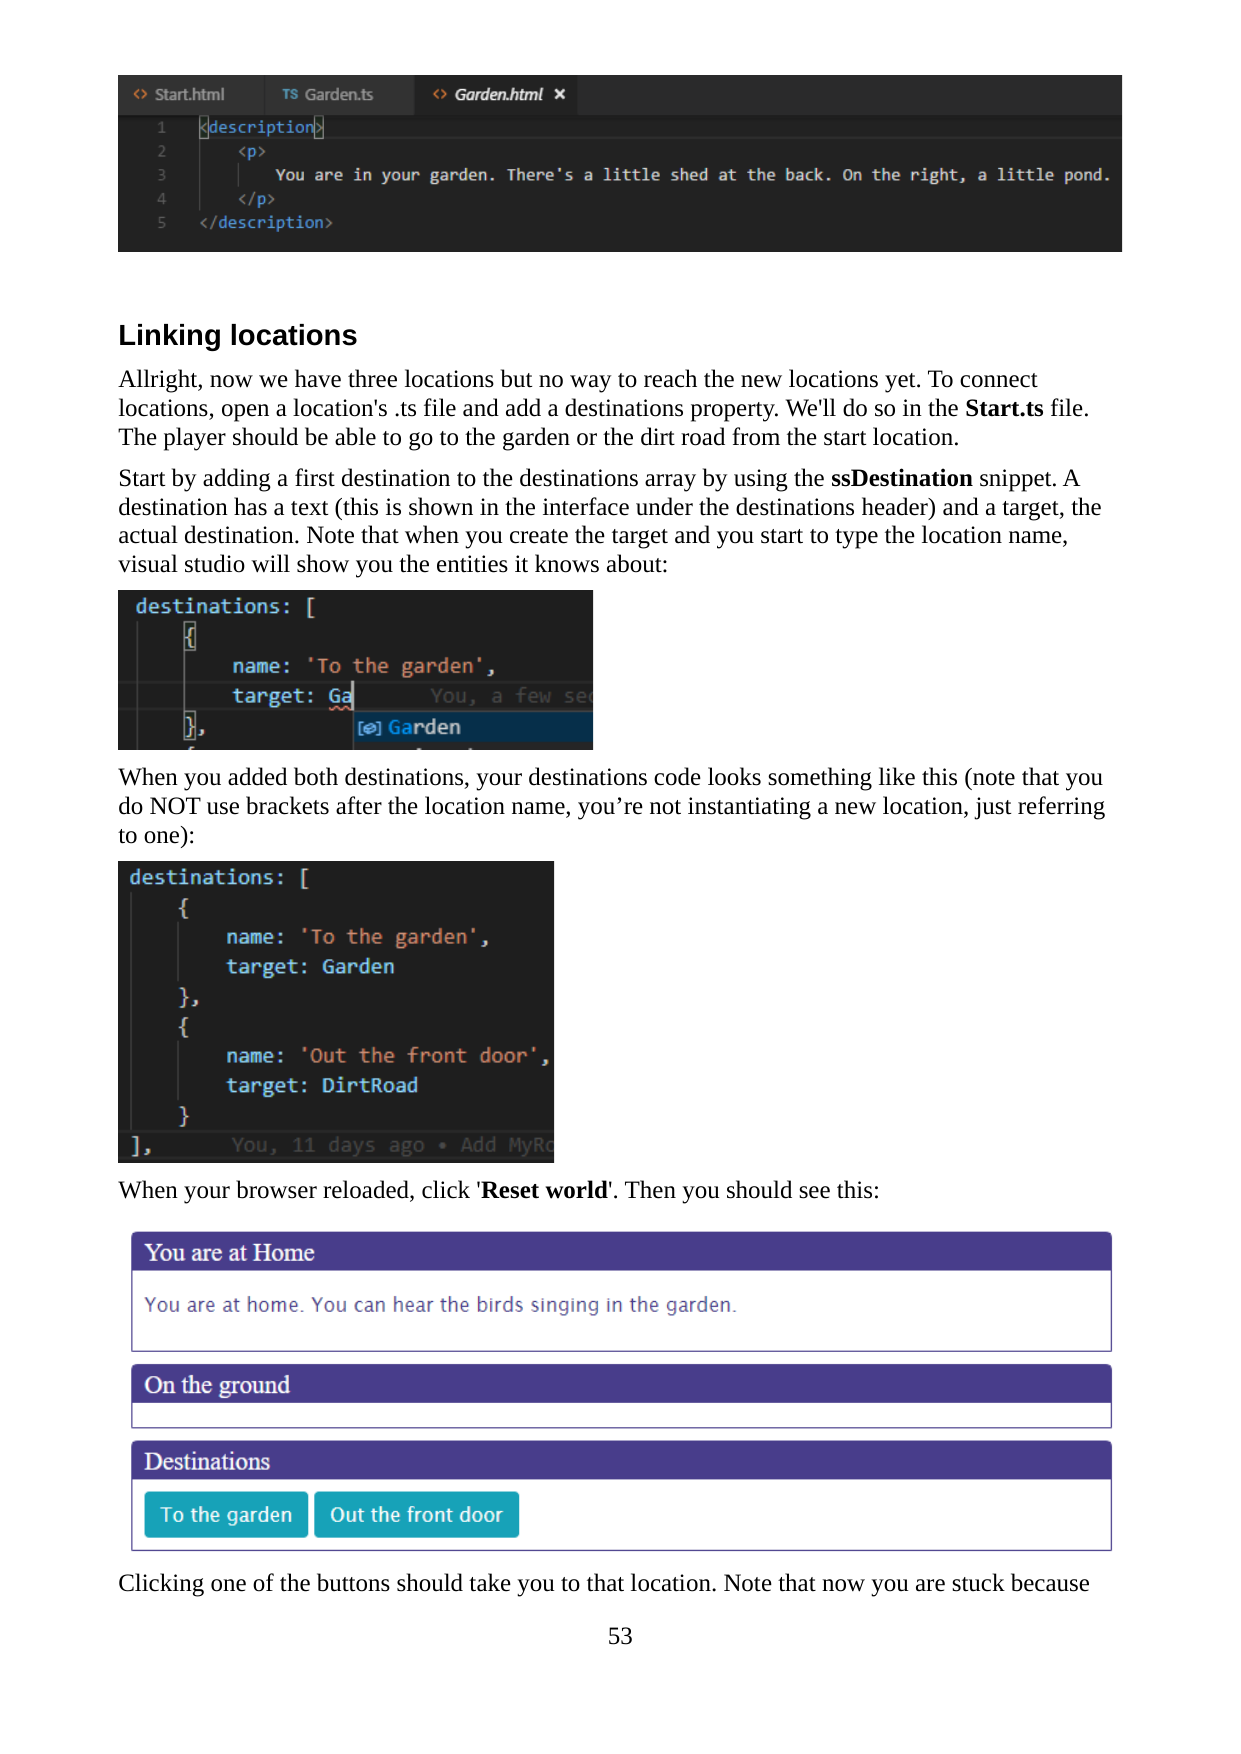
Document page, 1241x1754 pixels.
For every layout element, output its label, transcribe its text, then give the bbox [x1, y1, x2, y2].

text Clicking one of the buttons should take you to that location. Note that now you are stuck because [118, 1568, 1122, 1597]
text When you added both destinations, your destinations code looks something like this (note that you do NOT use brackets after the location name, you’re not instantiating a new location, just referring to one): [118, 762, 1122, 849]
text Allright, now we have three locations but no way to reach the new locations yet. To connect locations, open a location's .ts file and add a destinations property. We'll do so in the Start.ts file. The player should be able to go to the garden or the dirt road from the start location. [118, 364, 1122, 451]
subtitle Linking locations [118, 318, 1122, 352]
text Start by adding a first destination to the destinations array by using the ssDestination snippet. A destination has a text (this is shown in the interface under the destinations header) and a target, the actual destination. Note that when you create the target and you start to type the location name, visual studio will show you the entities it knows about: [118, 463, 1122, 578]
text When your browser reloaded, click 'Reset world'. Then you should see this: [118, 1175, 1122, 1204]
